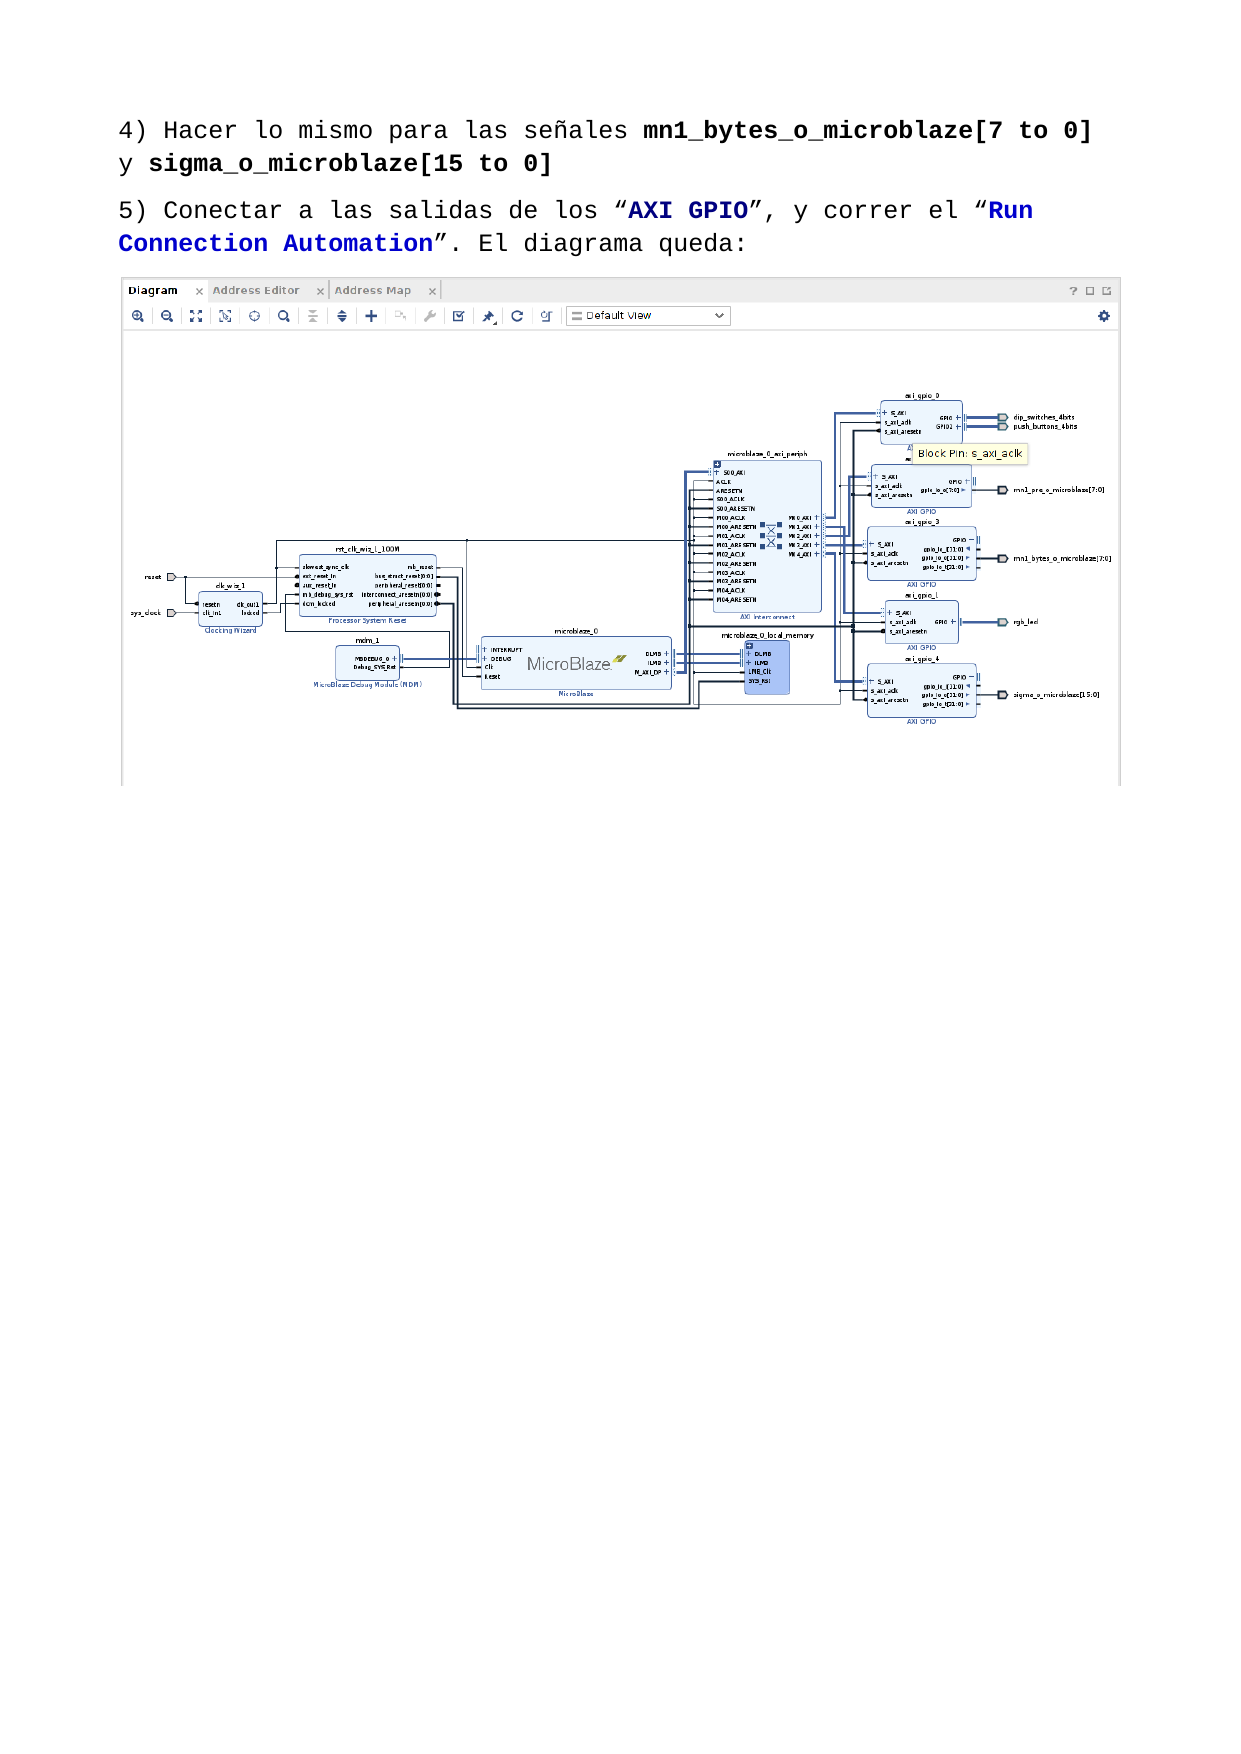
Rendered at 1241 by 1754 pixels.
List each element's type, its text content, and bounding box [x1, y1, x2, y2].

text 5) Conectar a las salidas de los “AXI GPIO”, y correr el “Run Connection Automation”. El diagrama queda: [118, 198, 1122, 258]
picture [118, 277, 1123, 786]
text 4) Hacer lo mismo para las señales mn1_bytes_o_microblaze[7 to 0] y sigma_o_microblaze[15 to 0] [118, 118, 1122, 179]
